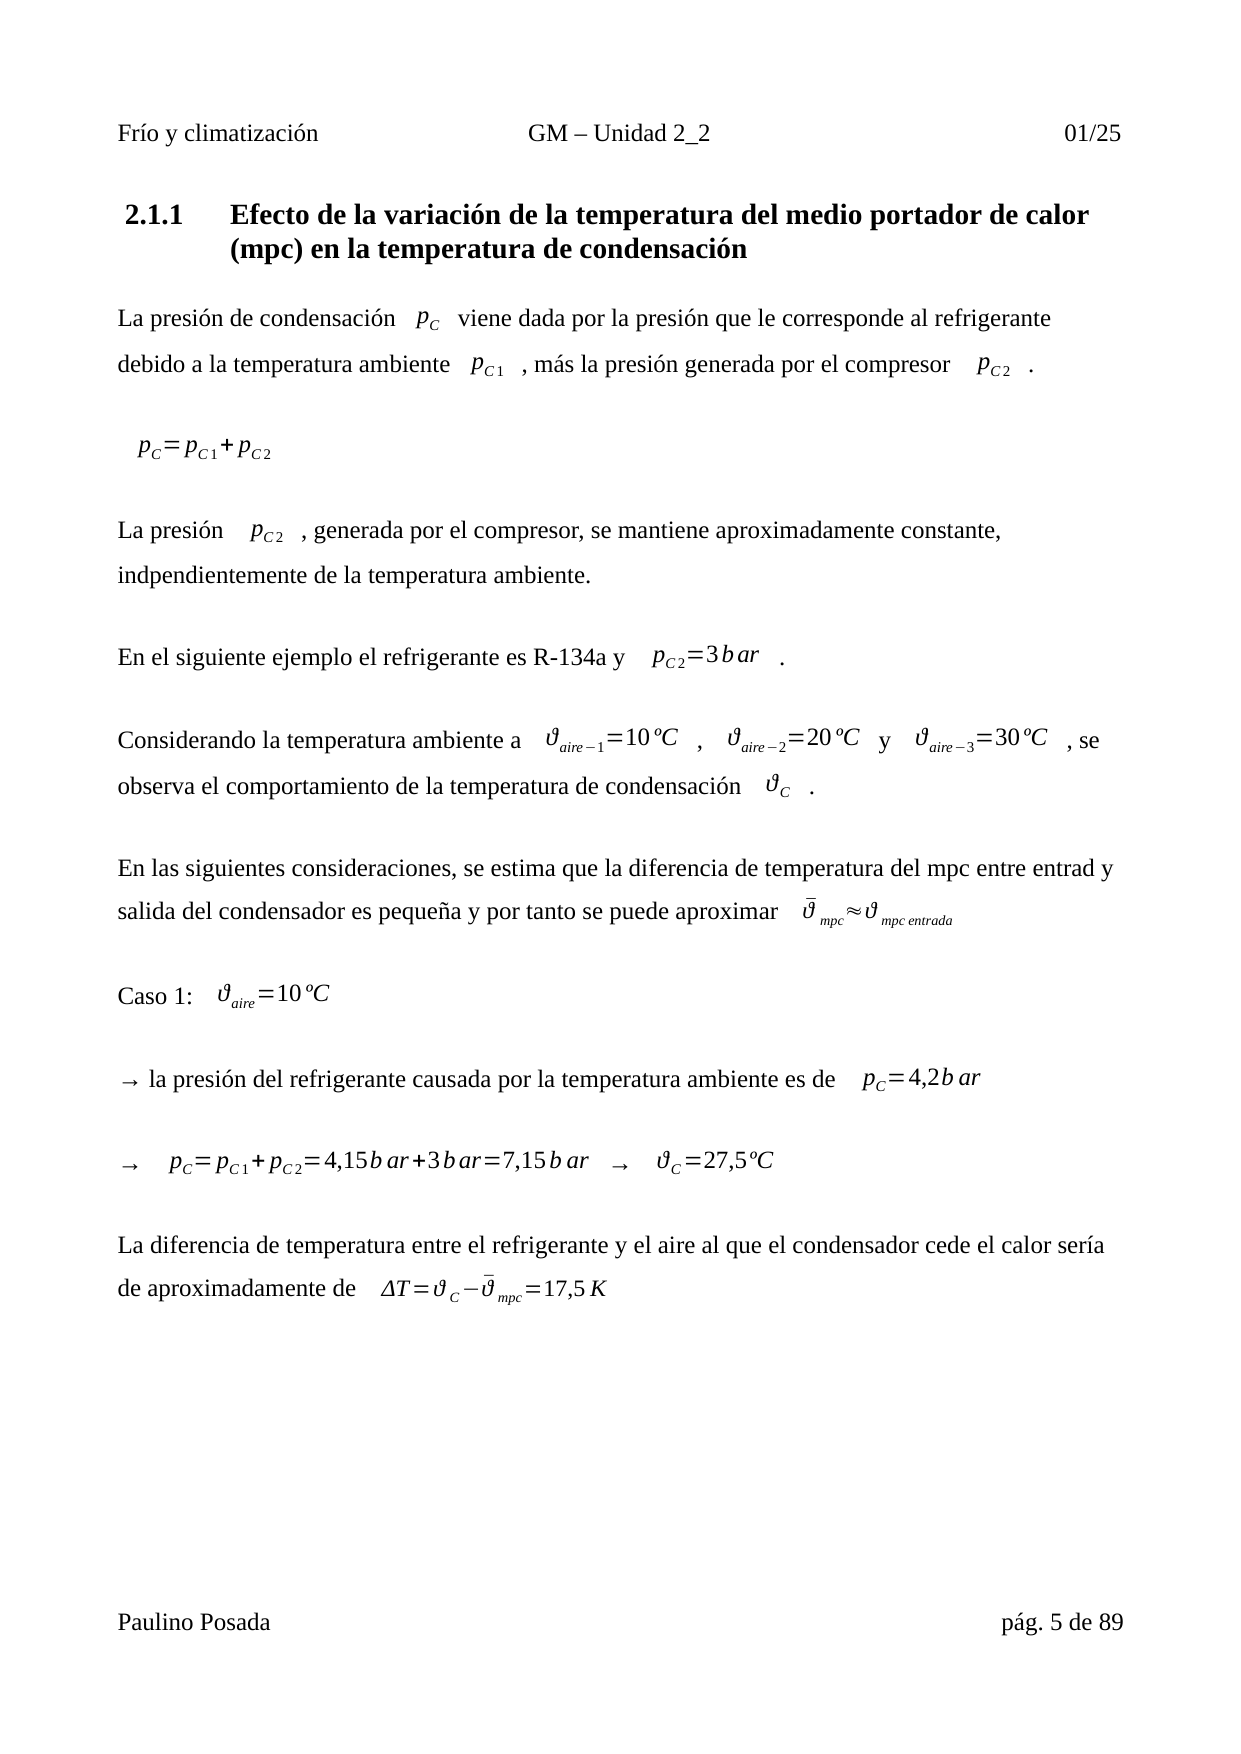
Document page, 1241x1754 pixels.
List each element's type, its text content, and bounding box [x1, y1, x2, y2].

text Caso 1: [117, 980, 1123, 1011]
text En las siguientes consideraciones, se estima que la diferencia de temperatura del mpc entre entrad y salida del condensador es pequeña y por tanto se puede aproximar [117, 853, 1123, 928]
subtitle Efecto de la variación de la temperatura del medio portador de calor (mpc) en la temperatura de condensación [117, 197, 1123, 265]
text Considerando la temperatura ambiente a , y , se observa el comportamiento de la temperatura de condensación . [117, 724, 1123, 801]
text La presión , generada por el compresor, se mantiene aproximadamente constante, indpendientemente de la temperatura ambiente. [117, 514, 1123, 589]
text La presión de condensaciónviene dada por la presión que le corresponde al refrigerante debido a la temperatura ambiente, más la presión generada por el compresor . [117, 302, 1123, 379]
text → → [117, 1147, 1123, 1178]
text → la presión del refrigerante causada por la temperatura ambiente es de [117, 1063, 1123, 1095]
text En el siguiente ejemplo el refrigerante es R-134a y . [117, 641, 1123, 672]
text La diferencia de temperatura entre el refrigerante y el aire al que el condensador cede el calor sería de aproximadamente de [117, 1230, 1123, 1305]
